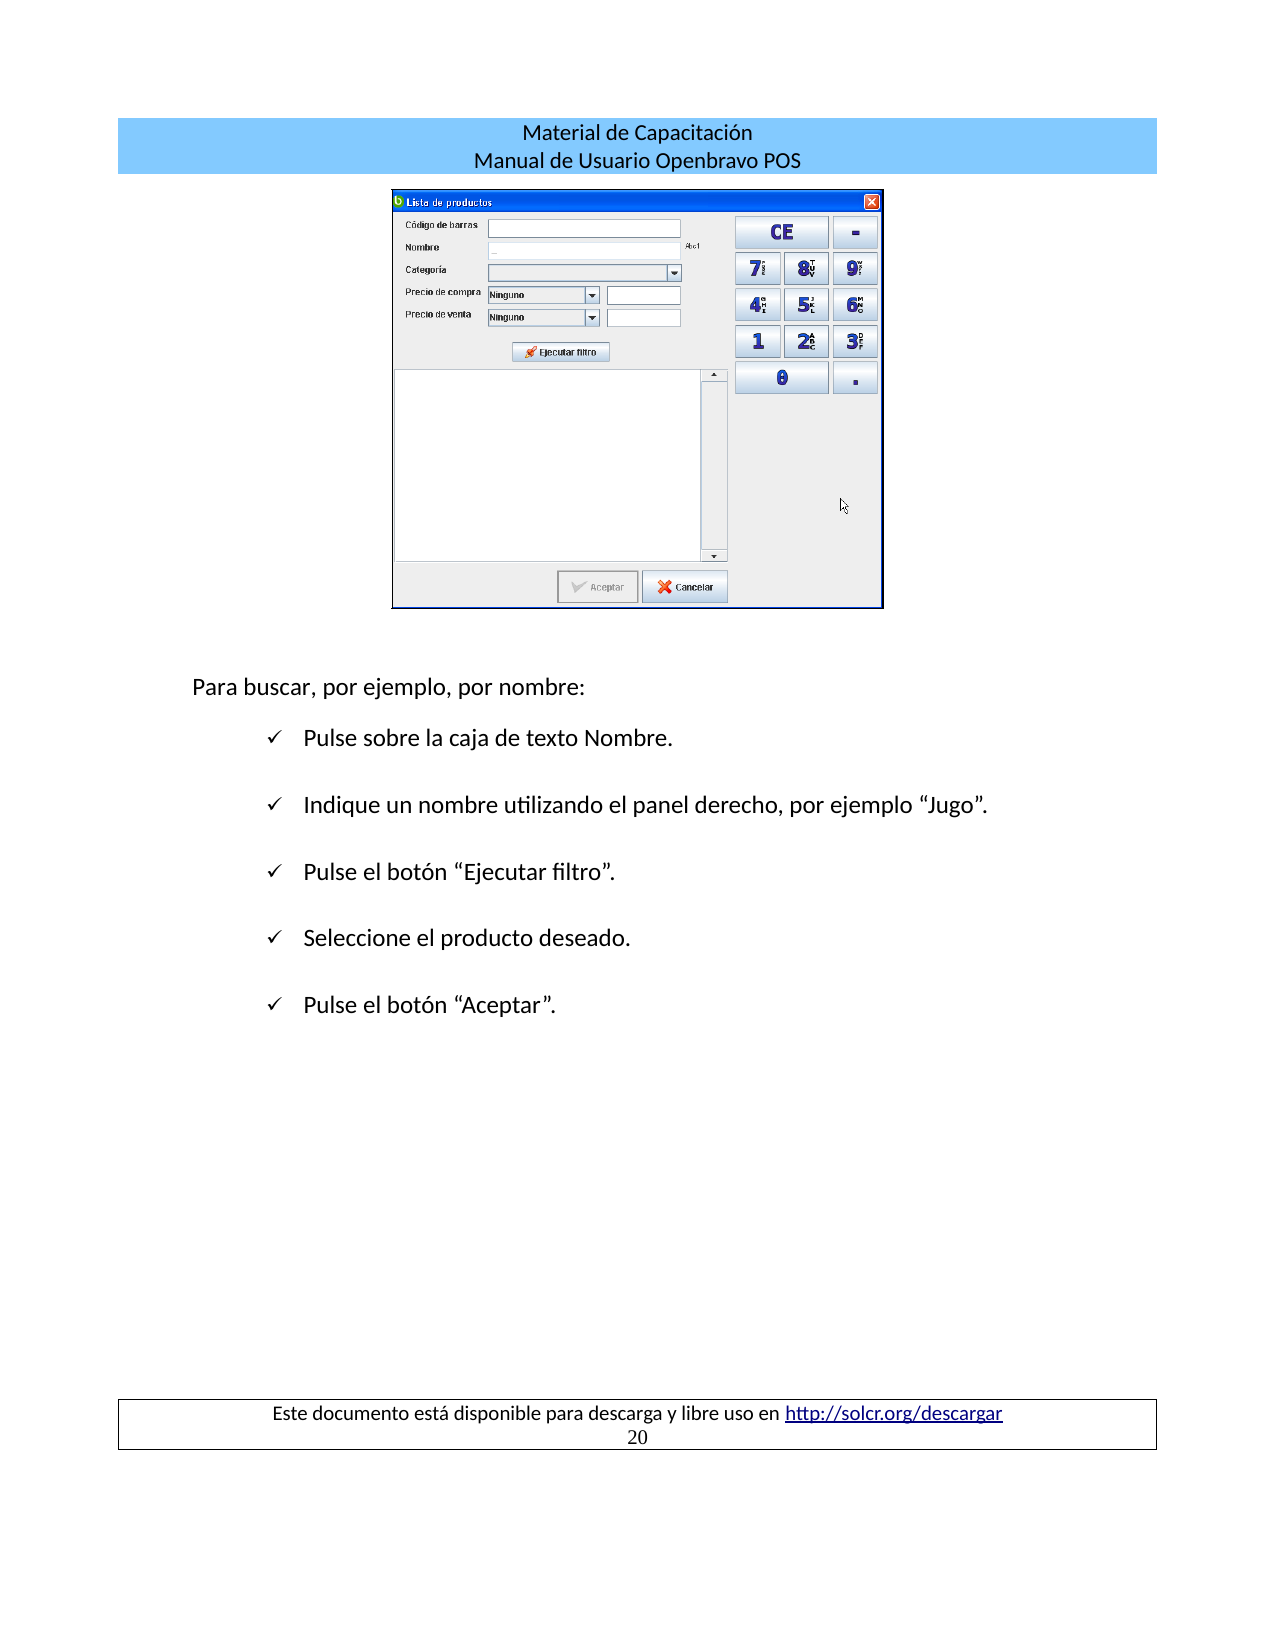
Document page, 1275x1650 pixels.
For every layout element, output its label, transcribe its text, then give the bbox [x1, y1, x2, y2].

list Indique un nombre utilizando el panel derecho, por ejemplo “Jugo”. [266, 789, 1157, 819]
list Pulse el botón “Aceptar”. [266, 989, 1157, 1019]
list Pulse sobre la caja de texto Nombre. [266, 722, 1157, 753]
list Seleccione el producto deseado. [266, 922, 1157, 953]
text Para buscar, por ejemplo, por nombre: [192, 671, 1157, 702]
list Pulse el botón “Ejecutar filtro”. [266, 856, 1157, 886]
